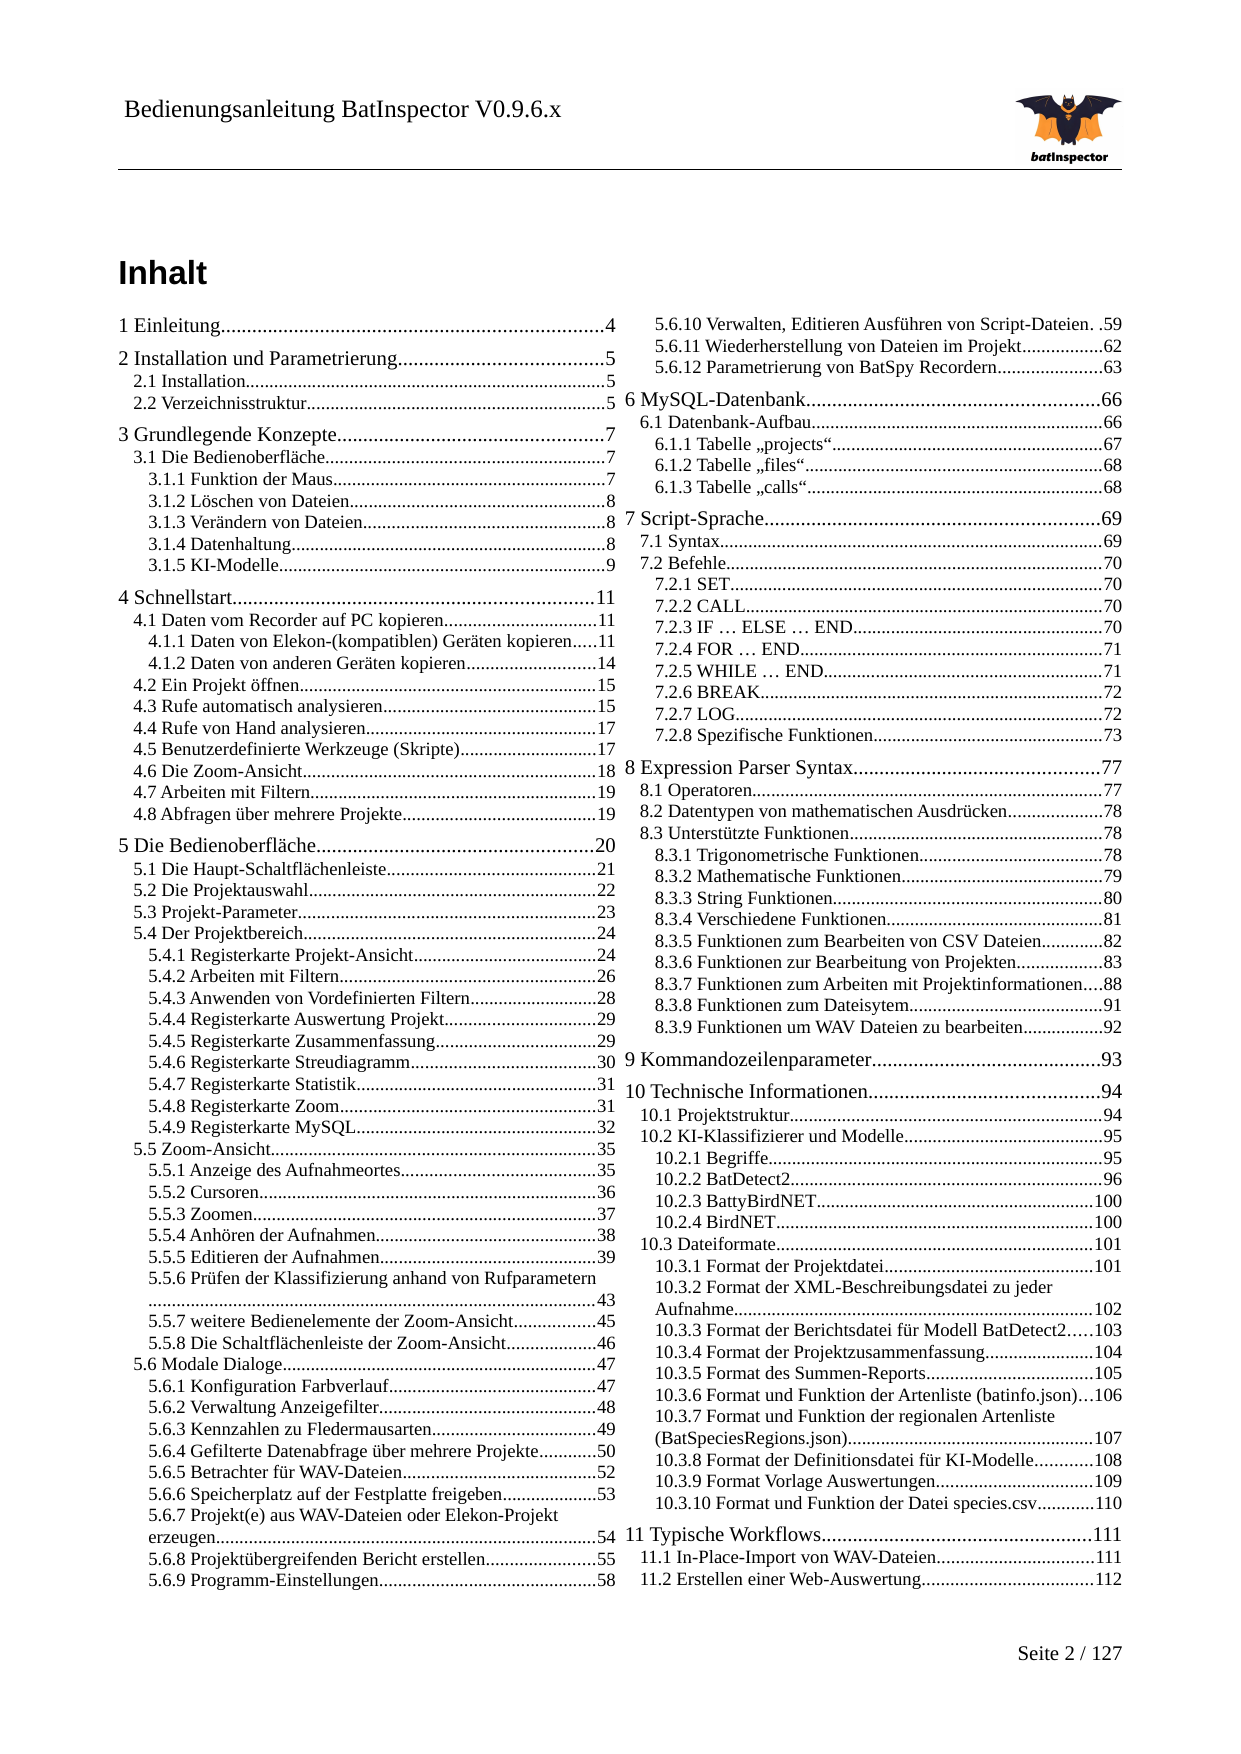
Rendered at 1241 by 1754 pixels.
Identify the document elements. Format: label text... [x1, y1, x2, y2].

text 10.3.8 Format der Definitionsdatei für KI-Modelle 108 [654, 1448, 1122, 1470]
text 7.2 Befehle 70 [639, 552, 1122, 573]
text 10.3.10 Format und Funktion der Datei species.csv 110 [654, 1492, 1122, 1513]
text 5.4.9 Registerkarte MySQL 32 [148, 1116, 616, 1138]
text 7.2.1 SET 70 [654, 573, 1122, 595]
text 2.1 Installation 5 [133, 370, 616, 392]
text 4.1.1 Daten von Elekon-(kompatiblen) Geräten kopieren 11 [148, 630, 616, 652]
text 5.5.1 Anzeige des Aufnahmeortes 35 [148, 1159, 616, 1181]
text 5.4.5 Registerkarte Zusammenfassung 29 [148, 1030, 616, 1051]
text 5.6.11 Wiederherstellung von Dateien im Projekt 62 [654, 335, 1122, 356]
text 4 Schnellstart 11 [118, 585, 616, 609]
text 5.4.8 Registerkarte Zoom 31 [148, 1094, 616, 1116]
text 2 Installation und Parametrierung 5 [118, 346, 616, 370]
text 5.5.5 Editieren der Aufnahmen 39 [148, 1246, 616, 1267]
text 5.6.8 Projektübergreifenden Bericht erstellen 55 [148, 1547, 616, 1569]
text 8.3 Unterstützte Funktionen 78 [639, 822, 1122, 843]
text 7.2.7 LOG 72 [654, 703, 1122, 724]
text 10.2 KI-Klassifizierer und Modelle 95 [639, 1125, 1122, 1147]
text 5.6.10 Verwalten, Editieren Ausführen von Script-Dateien 59 [654, 313, 1122, 335]
text 5.6.12 Parametrierung von BatSpy Recordern 63 [654, 356, 1122, 378]
text 5.5.3 Zoomen 37 [148, 1202, 616, 1224]
text 10 Technische Informationen 94 [624, 1079, 1122, 1103]
text 4.6 Die Zoom-Ansicht 18 [133, 760, 616, 781]
text 10.3.3 Format der Berichtsdatei für Modell BatDetect2 103 [654, 1319, 1122, 1341]
text 5.6.6 Speicherplatz auf der Festplatte freigeben 53 [148, 1483, 616, 1504]
text 3.1.2 Löschen von Dateien 8 [148, 489, 616, 511]
text 7 Script-Sprache 69 [624, 506, 1122, 530]
text 5.3 Projekt-Parameter 23 [133, 901, 616, 922]
text 4.5 Benutzerdefinierte Werkzeuge (Skripte) 17 [133, 738, 616, 760]
text 8.3.3 String Funktionen 80 [654, 887, 1122, 908]
text 11.2 Erstellen einer Web-Auswertung 112 [639, 1568, 1122, 1589]
text 8.3.1 Trigonometrische Funktionen 78 [654, 843, 1122, 865]
text 10.3 Dateiformate 101 [639, 1233, 1122, 1254]
text 4.1.2 Daten von anderen Geräten kopieren 14 [148, 652, 616, 673]
picture [1015, 88, 1125, 165]
text 5.4.7 Registerkarte Statistik 31 [148, 1073, 616, 1094]
text 5.5.2 Cursoren 36 [148, 1181, 616, 1202]
text 5.4.3 Anwenden von Vordefinierten Filtern 28 [148, 987, 616, 1008]
text 5.4.4 Registerkarte Auswertung Projekt 29 [148, 1008, 616, 1030]
text 10.3.9 Format Vorlage Auswertungen 109 [654, 1470, 1122, 1492]
text 4.3 Rufe automatisch analysieren 15 [133, 695, 616, 717]
text 10.2.2 BatDetect2 96 [654, 1168, 1122, 1190]
text 8.3.8 Funktionen zum Dateisytem 91 [654, 994, 1122, 1016]
text 4.7 Arbeiten mit Filtern 19 [133, 781, 616, 803]
text 7.1 Syntax 69 [639, 530, 1122, 552]
text 10.3.7 Format und Funktion der regionalen Artenliste (BatSpeciesRegions.json) 107 [654, 1405, 1122, 1448]
text 10.3.1 Format der Projektdatei 101 [654, 1254, 1122, 1276]
text 8 Expression Parser Syntax 77 [624, 755, 1122, 779]
text 1 Einleitung 4 [118, 313, 616, 337]
text 7.2.5 WHILE … END 71 [654, 659, 1122, 681]
text 8.3.2 Mathematische Funktionen 79 [654, 865, 1122, 887]
text 8.3.5 Funktionen zum Bearbeiten von CSV Dateien 82 [654, 930, 1122, 951]
text 4.4 Rufe von Hand analysieren 17 [133, 717, 616, 738]
text 6 MySQL-Datenbank 66 [624, 387, 1122, 411]
text 10.2.3 BattyBirdNET 100 [654, 1190, 1122, 1211]
text 10.3.2 Format der XML-Beschreibungsdatei zu jeder Aufnahme 102 [654, 1276, 1122, 1319]
text 10.3.5 Format des Summen-Reports 105 [654, 1362, 1122, 1384]
text 8.3.6 Funktionen zur Bearbeitung von Projekten 83 [654, 951, 1122, 973]
text 10.3.4 Format der Projektzusammenfassung 104 [654, 1341, 1122, 1362]
text 11 Typische Workflows 111 [624, 1522, 1122, 1546]
text 4.8 Abfragen über mehrere Projekte 19 [133, 803, 616, 824]
text 3.1.4 Datenhaltung 8 [148, 533, 616, 554]
text 7.2.3 IF … ELSE … END 70 [654, 616, 1122, 638]
text 5.6.3 Kennzahlen zu Fledermausarten 49 [148, 1418, 616, 1439]
text 8.2 Datentypen von mathematischen Ausdrücken 78 [639, 800, 1122, 822]
text 8.1 Operatoren 77 [639, 779, 1122, 800]
text 10.2.4 BirdNET 100 [654, 1211, 1122, 1233]
text 8.3.9 Funktionen um WAV Dateien zu bearbeiten 92 [654, 1016, 1122, 1037]
text 4.2 Ein Projekt öffnen 15 [133, 673, 616, 695]
text 3 Grundlegende Konzepte 7 [118, 422, 616, 446]
text 11.1 In-Place-Import von WAV-Dateien 111 [639, 1546, 1122, 1568]
text 6.1 Datenbank-Aufbau 66 [639, 411, 1122, 432]
text 5.4 Der Projektbereich 24 [133, 922, 616, 944]
text 4.1 Daten vom Recorder auf PC kopieren 11 [133, 609, 616, 630]
subtitle Inhalt [118, 253, 1122, 292]
text 7.2.4 FOR … END 71 [654, 638, 1122, 659]
text 8.3.7 Funktionen zum Arbeiten mit Projektinformationen 88 [654, 973, 1122, 994]
text 7.2.2 CALL 70 [654, 595, 1122, 616]
text 7.2.6 BREAK 72 [654, 681, 1122, 703]
text 5.2 Die Projektauswahl 22 [133, 879, 616, 901]
text 5.6.1 Konfiguration Farbverlauf 47 [148, 1375, 616, 1396]
text 2.2 Verzeichnisstruktur 5 [133, 392, 616, 413]
text 5.4.2 Arbeiten mit Filtern 26 [148, 965, 616, 987]
text 10.1 Projektstruktur 94 [639, 1103, 1122, 1125]
text 6.1.2 Tabelle „files“ 68 [654, 454, 1122, 476]
text 8.3.4 Verschiedene Funktionen 81 [654, 908, 1122, 930]
text 5.5.7 weitere Bedienelemente der Zoom-Ansicht 45 [148, 1310, 616, 1332]
text 5.6 Modale Dialoge 47 [133, 1353, 616, 1375]
text 5.5.4 Anhören der Aufnahmen 38 [148, 1224, 616, 1246]
text 3.1 Die Bedienoberfläche 7 [133, 446, 616, 468]
text 5.6.2 Verwaltung Anzeigefilter 48 [148, 1396, 616, 1418]
text 6.1.3 Tabelle „calls“ 68 [654, 476, 1122, 497]
text 5.6.4 Gefilterte Datenabfrage über mehrere Projekte 50 [148, 1439, 616, 1461]
text 3.1.3 Verändern von Dateien 8 [148, 511, 616, 533]
text 10.2.1 Begriffe 95 [654, 1147, 1122, 1168]
text 6.1.1 Tabelle „projects“ 67 [654, 432, 1122, 454]
text 5.1 Die Haupt-Schaltflächenleiste 21 [133, 857, 616, 879]
text 5.4.1 Registerkarte Projekt-Ansicht 24 [148, 944, 616, 965]
text 3.1.1 Funktion der Maus 7 [148, 468, 616, 489]
text 5.5.8 Die Schaltflächenleiste der Zoom-Ansicht 46 [148, 1332, 616, 1353]
text 5.5.6 Prüfen der Klassifizierung anhand von Rufparametern 43 [148, 1267, 616, 1310]
text 7.2.8 Spezifische Funktionen 73 [654, 724, 1122, 746]
text 5.4.6 Registerkarte Streudiagramm 30 [148, 1051, 616, 1073]
text 3.1.5 KI-Modelle 9 [148, 554, 616, 576]
text 5.6.9 Programm-Einstellungen 58 [148, 1569, 616, 1591]
text 5.6.5 Betrachter für WAV-Dateien 52 [148, 1461, 616, 1483]
text 9 Kommandozeilenparameter 93 [624, 1046, 1122, 1071]
text 5 Die Bedienoberfläche 20 [118, 833, 616, 857]
text 5.5 Zoom-Ansicht 35 [133, 1138, 616, 1159]
text 10.3.6 Format und Funktion der Artenliste (batinfo.json) 106 [654, 1384, 1122, 1405]
text 5.6.7 Projekt(e) aus WAV-Dateien oder Elekon-Projekt erzeugen 54 [148, 1504, 616, 1547]
